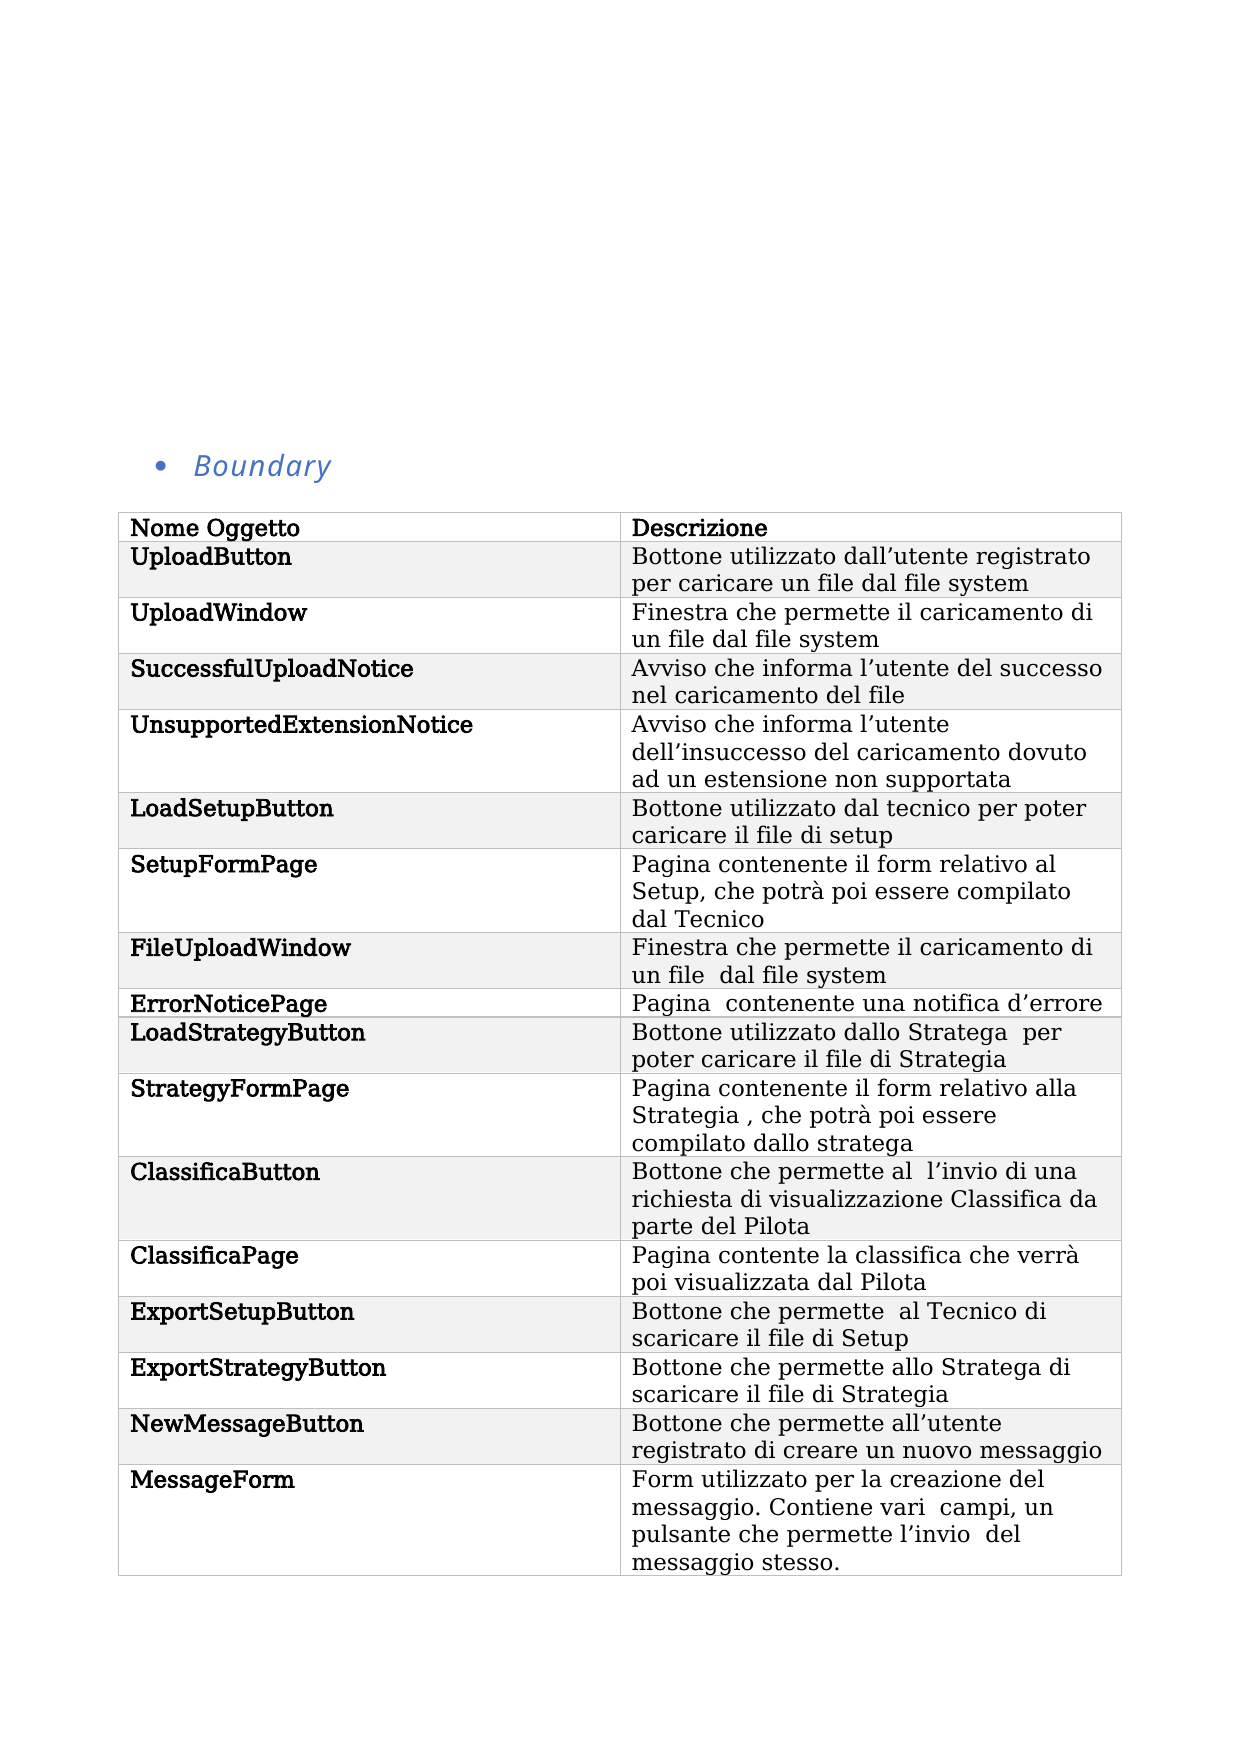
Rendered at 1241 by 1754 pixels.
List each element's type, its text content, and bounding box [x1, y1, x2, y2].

table_cell ExportStrategyButton [119, 1353, 620, 1408]
table_cell Bottone che permette allo Stratega di scaricare il file di Strategia [621, 1353, 1121, 1408]
table_cell Form utilizzato per la creazione del messaggio. Contiene vari campi, un pulsante che permette l’invio del messaggio stesso. [621, 1465, 1121, 1575]
table_cell Bottone che permette al Tecnico di scaricare il file di Setup [621, 1297, 1121, 1352]
table_cell ExportSetupButton [119, 1297, 620, 1352]
table_cell Bottone utilizzato dal tecnico per poter caricare il file di setup [621, 793, 1121, 848]
table_cell MessageForm [119, 1465, 620, 1575]
table_cell Bottone utilizzato dall’utente registrato per caricare un file dal file system [621, 542, 1121, 597]
table_cell Bottone che permette al l’invio di una richiesta di visualizzazione Classifica da parte del Pilota [621, 1157, 1121, 1239]
table_cell Avviso che informa l’utente dell’insuccesso del caricamento dovuto ad un estensione non supportata [621, 710, 1121, 792]
table_cell Avviso che informa l’utente del successo nel caricamento del file [621, 654, 1121, 709]
table_cell UploadWindow [119, 598, 620, 653]
table_cell Pagina contenente il form relativo al Setup, che potrà poi essere compilato dal Tecnico [621, 849, 1121, 932]
table_cell Finestra che permette il caricamento di un file dal file system [621, 598, 1121, 653]
table_cell Bottone utilizzato dallo Stratega per poter caricare il file di Strategia [621, 1018, 1121, 1072]
table_cell ClassificaPage [119, 1241, 620, 1296]
table_cell ClassificaButton [119, 1157, 620, 1239]
table_cell Pagina contente la classifica che verrà poi visualizzata dal Pilota [621, 1241, 1121, 1296]
table_cell LoadSetupButton [119, 793, 620, 848]
table_cell SuccessfulUploadNotice [119, 654, 620, 709]
table_cell LoadStrategyButton [119, 1018, 620, 1072]
table_cell SetupFormPage [119, 849, 620, 932]
table_cell Finestra che permette il caricamento di un file dal file system [621, 933, 1121, 988]
subtitle Boundary [156, 446, 1122, 485]
table_header Nome Oggetto [119, 513, 620, 541]
table_cell Pagina contenente una notifica d’errore [621, 989, 1121, 1016]
table_cell FileUploadWindow [119, 933, 620, 988]
table_header Descrizione [621, 513, 1121, 541]
table_cell UploadButton [119, 542, 620, 597]
table_cell ErrorNoticePage [119, 989, 620, 1016]
table_cell UnsupportedExtensionNotice [119, 710, 620, 792]
table_cell StrategyFormPage [119, 1074, 620, 1156]
table_cell NewMessageButton [119, 1409, 620, 1464]
table_cell Pagina contenente il form relativo alla Strategia , che potrà poi essere compilato dallo stratega [621, 1074, 1121, 1156]
table_cell Bottone che permette all’utente registrato di creare un nuovo messaggio [621, 1409, 1121, 1464]
